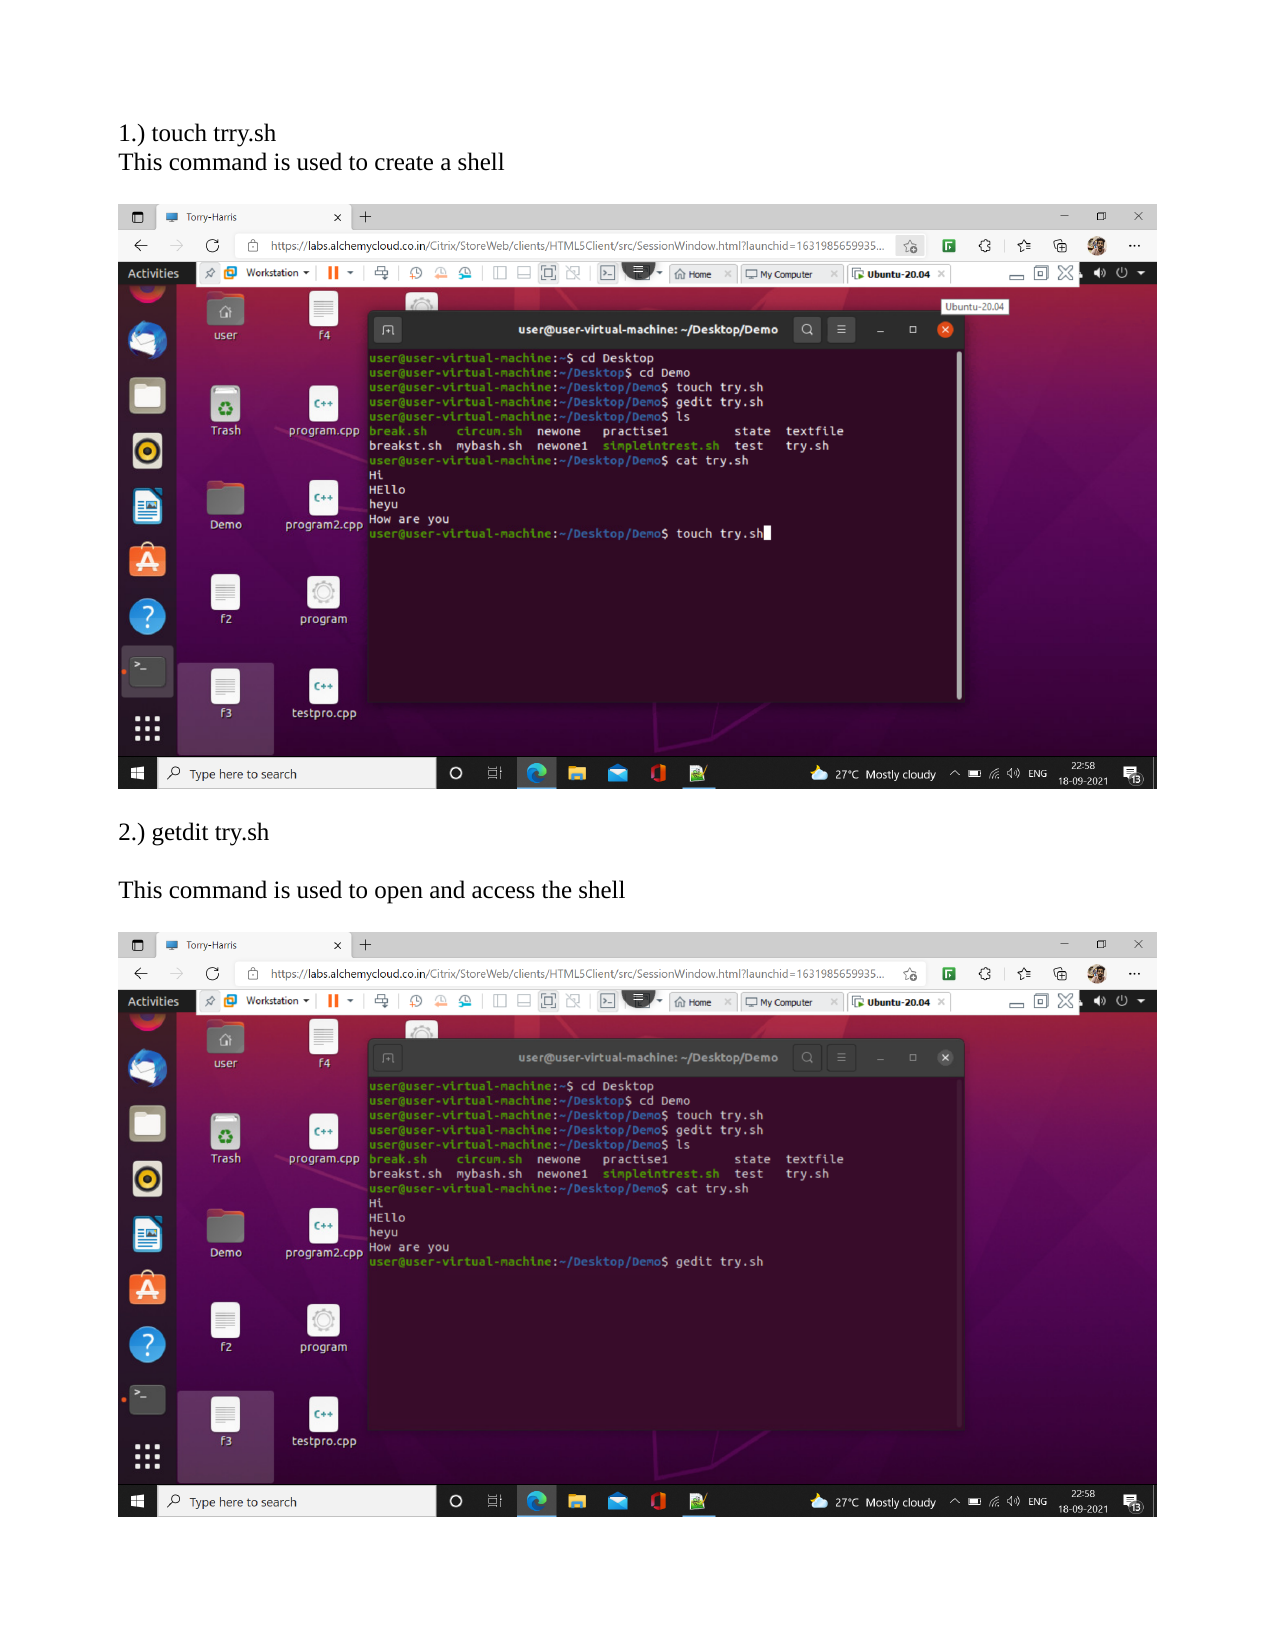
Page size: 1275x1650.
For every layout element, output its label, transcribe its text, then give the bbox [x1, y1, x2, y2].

text This command is used to create a shell [118, 147, 1157, 176]
picture [118, 932, 1157, 1517]
picture [118, 204, 1157, 789]
text 2.) getdit try.sh [118, 817, 1157, 846]
text 1.) touch trry.sh [118, 118, 1157, 147]
text This command is used to open and access the shell [118, 875, 1157, 904]
